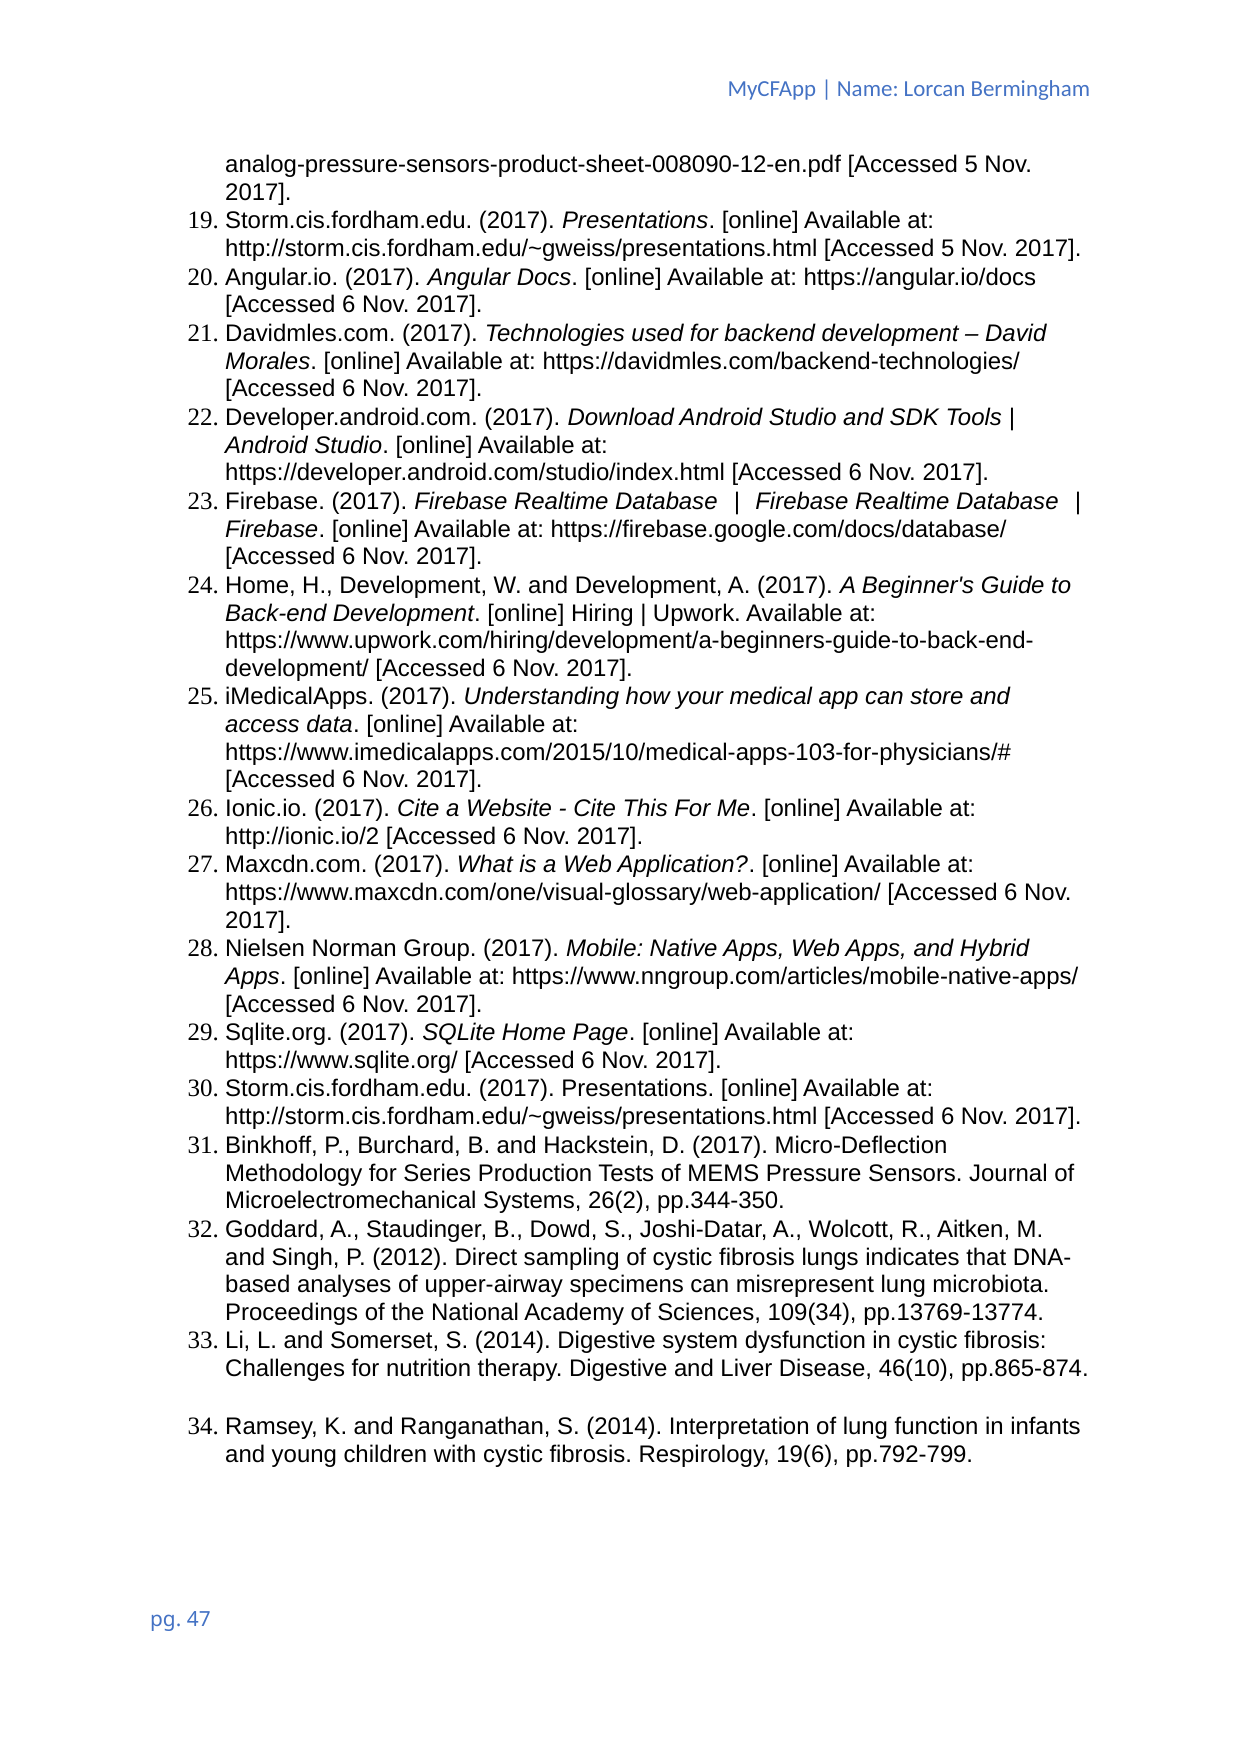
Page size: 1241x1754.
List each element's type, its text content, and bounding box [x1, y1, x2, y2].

list Davidmles.com. (2017). Technologies used for backend development – David Morales. [online] Available at: https://davidmles.com/backend-technologies/ [Accessed 6 Nov. 2017]. [187, 318, 1090, 402]
list Sqlite.org. (2017). SQLite Home Page. [online] Available at: https://www.sqlite.org/ [Accessed 6 Nov. 2017]. [187, 1017, 1090, 1073]
list Goddard, A., Staudinger, B., Dowd, S., Joshi-Datar, A., Wolcott, R., Aitken, M. and Singh, P. (2012). Direct sampling of cystic fibrosis lungs indicates that DNA-based analyses of upper-airway specimens can misrepresent lung microbiota. Proceedings of the National Academy of Sciences, 109(34), pp.13769-13774. [187, 1214, 1090, 1325]
list Storm.cis.fordham.edu. (2017). Presentations. [online] Available at: http://storm.cis.fordham.edu/~gweiss/presentations.html [Accessed 6 Nov. 2017]. [187, 1073, 1090, 1130]
list Ionic.io. (2017). Cite a Website - Cite This For Me. [online] Available at: http://ionic.io/2 [Accessed 6 Nov. 2017]. [187, 793, 1090, 849]
list Li, L. and Somerset, S. (2014). Digestive system dysfunction in cystic fibrosis: Challenges for nutrition therapy. Digestive and Liver Disease, 46(10), pp.865-874. [187, 1325, 1090, 1382]
list Ramsey, K. and Ranganathan, S. (2014). Interpretation of lung function in infants and young children with cystic fibrosis. Respirology, 19(6), pp.792-799. [187, 1411, 1090, 1467]
list Developer.android.com. (2017). Download Android Studio and SDK Tools | Android Studio. [online] Available at: https://developer.android.com/studio/index.html [Accessed 6 Nov. 2017]. [187, 402, 1090, 486]
list Maxcdn.com. (2017). What is a Web Application?. [online] Available at: https://www.maxcdn.com/one/visual-glossary/web-application/ [Accessed 6 Nov. 2017]. [187, 849, 1090, 933]
list Binkhoff, P., Burchard, B. and Hackstein, D. (2017). Micro-Deflection Methodology for Series Production Tests of MEMS Pressure Sensors. Journal of Microelectromechanical Systems, 26(2), pp.344-350. [187, 1130, 1090, 1214]
list Nielsen Norman Group. (2017). Mobile: Native Apps, Web Apps, and Hybrid Apps. [online] Available at: https://www.nngroup.com/articles/mobile-native-apps/ [Accessed 6 Nov. 2017]. [187, 933, 1090, 1017]
list Storm.cis.fordham.edu. (2017). Presentations. [online] Available at: http://storm.cis.fordham.edu/~gweiss/presentations.html [Accessed 5 Nov. 2017]. [187, 205, 1090, 262]
list iMedicalApps. (2017). Understanding how your medical app can store and access data. [online] Available at: https://www.imedicalapps.com/2015/10/medical-apps-103-for-physicians/# [Accessed 6 Nov. 2017]. [187, 681, 1090, 793]
list Home, H., Development, W. and Development, A. (2017). A Beginner's Guide to Back-end Development. [online] Hiring | Upwork. Available at: https://www.upwork.com/hiring/development/a-beginners-guide-to-back-end-development/ [Accessed 6 Nov. 2017]. [187, 570, 1090, 681]
list Firebase. (2017). Firebase Realtime Database | Firebase Realtime Database | Firebase. [online] Available at: https://firebase.google.com/docs/database/ [Accessed 6 Nov. 2017]. [187, 486, 1090, 570]
list analog-pressure-sensors-product-sheet-008090-12-en.pdf [Accessed 5 Nov. 2017]. [187, 150, 1090, 205]
list Angular.io. (2017). Angular Docs. [online] Available at: https://angular.io/docs [Accessed 6 Nov. 2017]. [187, 262, 1090, 318]
